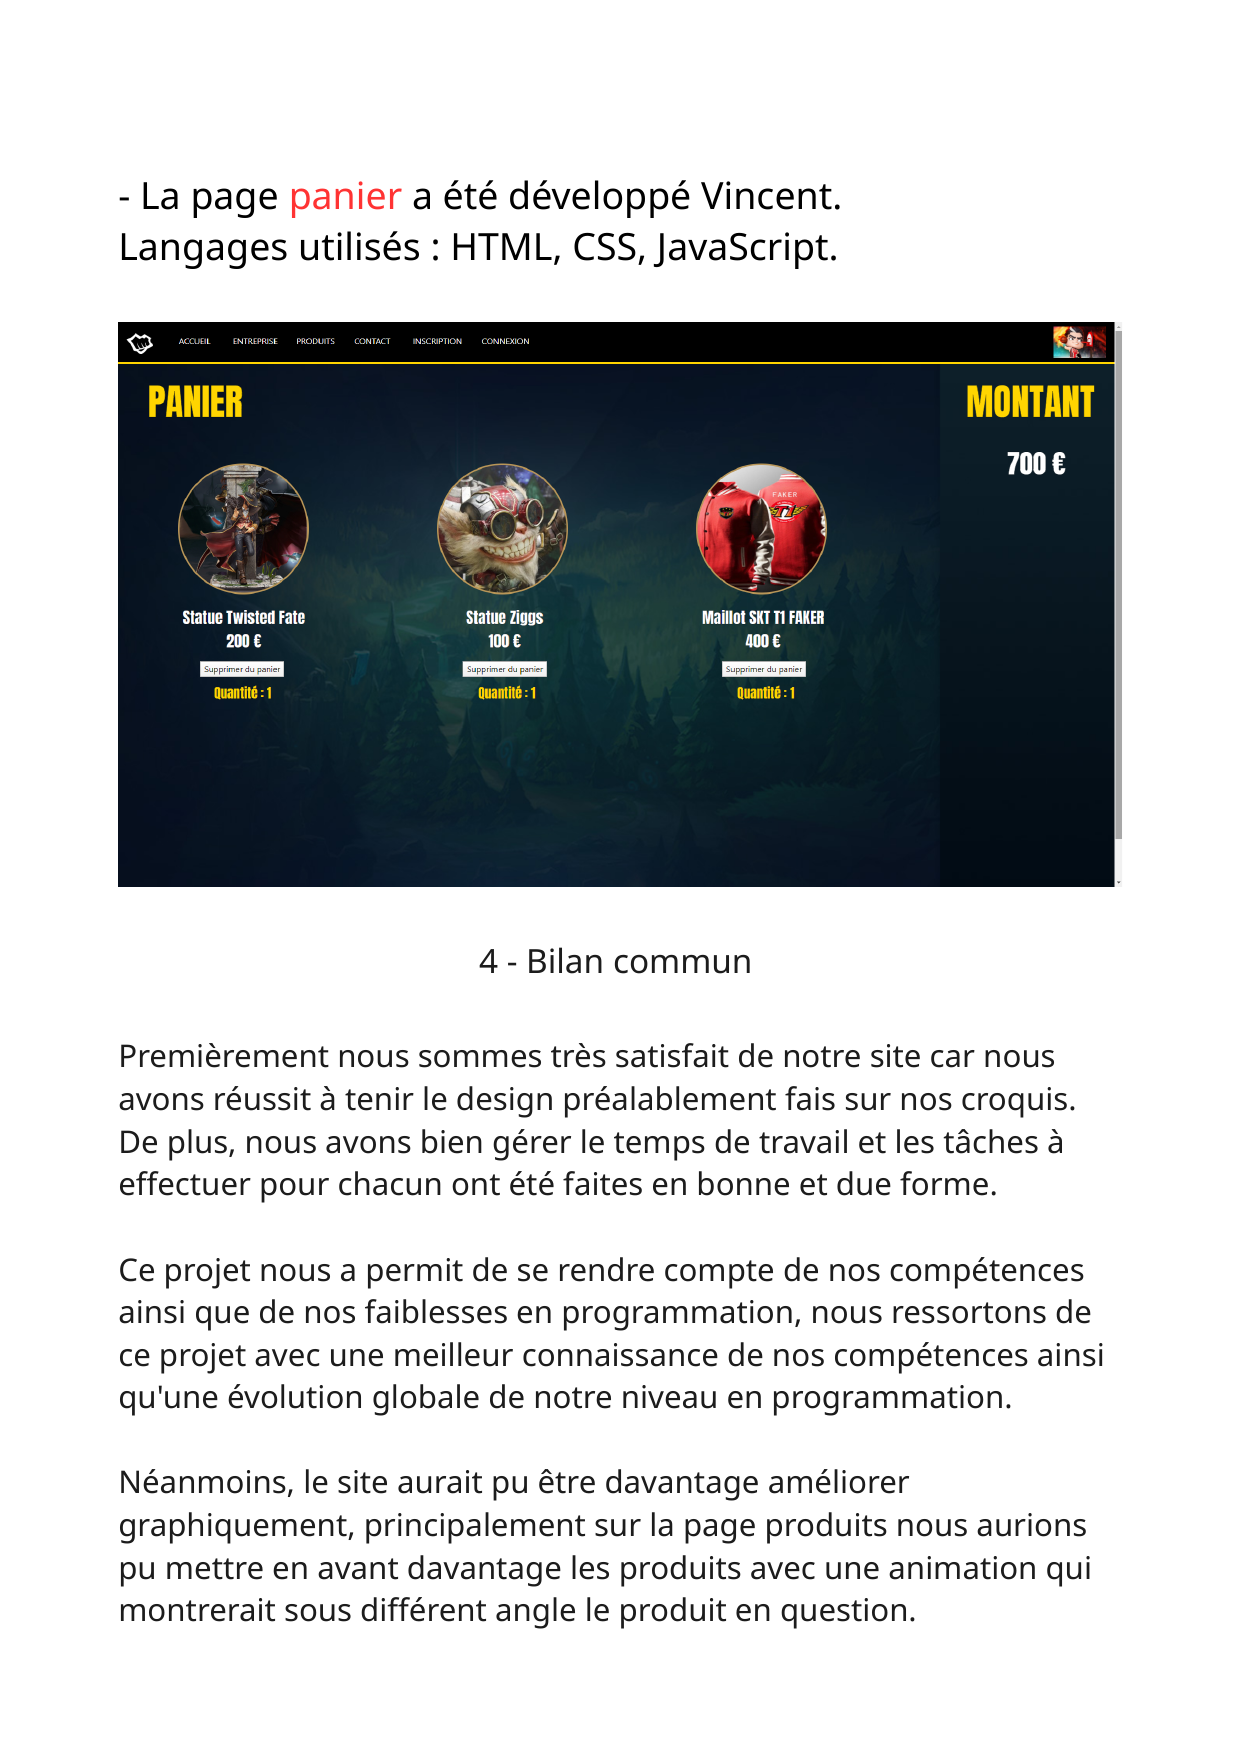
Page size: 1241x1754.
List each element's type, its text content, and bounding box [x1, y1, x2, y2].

text Ce projet nous a permit de se rendre compte de nos compétences ainsi que de nos faiblesses en programmation, nous ressortons de ce projet avec une meilleur connaissance de nos compétences ainsi qu'une évolution globale de notre niveau en programmation. [118, 1247, 1122, 1418]
text - La page panier a été développé Vincent. [118, 169, 1122, 220]
text 4 - Bilan commun [118, 938, 1122, 983]
text Néanmoins, le site aurait pu être davantage améliorer graphiquement, principalement sur la page produits nous aurions pu mettre en avant davantage les produits avec une animation qui montrerait sous différent angle le produit en question. [118, 1461, 1122, 1631]
text Langages utilisés : HTML, CSS, JavaScript. [118, 220, 1122, 271]
picture [118, 322, 1123, 887]
text Premièrement nous sommes très satisfait de notre site car nous avons réussit à tenir le design préalablement fais sur nos croquis. De plus, nous avons bien gérer le temps de travail et les tâches à effectuer pour chacun ont été faites en bonne et due forme. [118, 1034, 1122, 1205]
